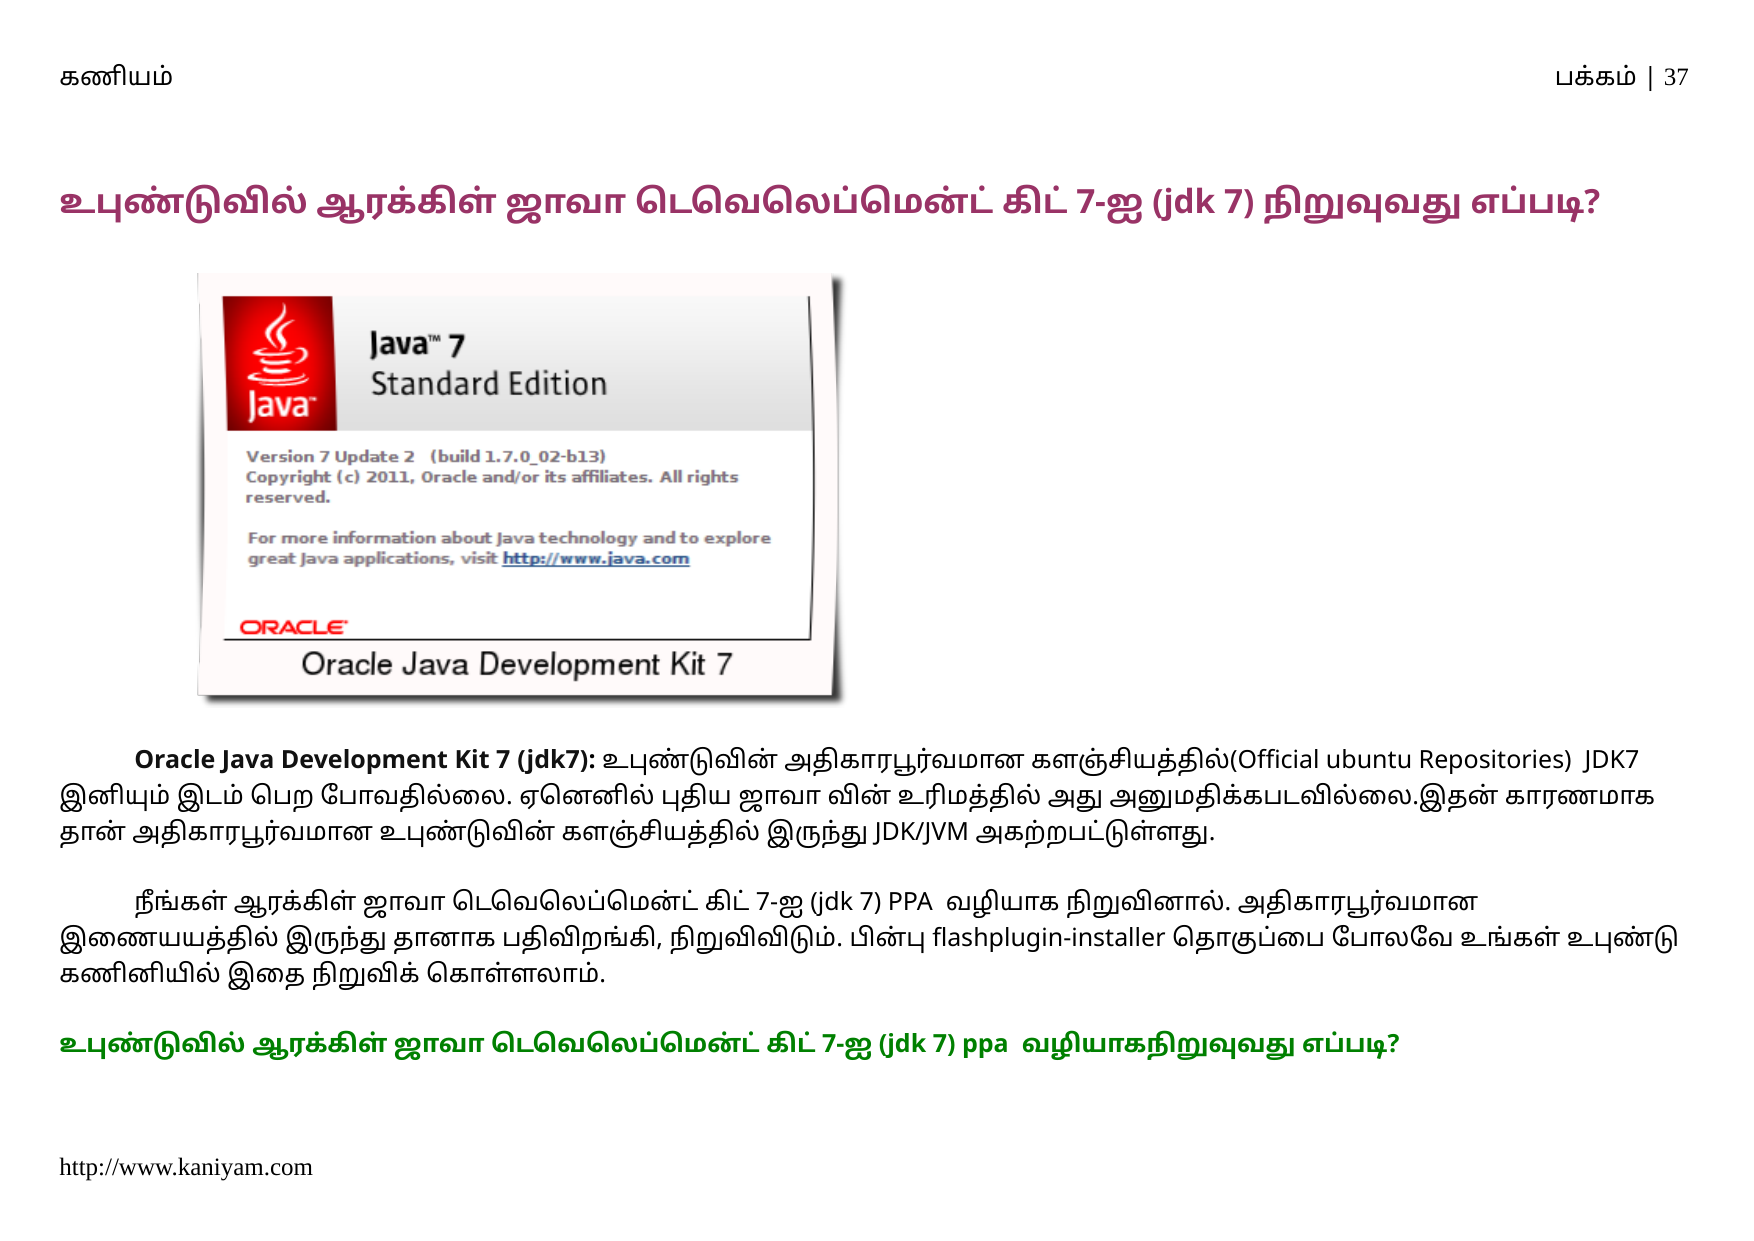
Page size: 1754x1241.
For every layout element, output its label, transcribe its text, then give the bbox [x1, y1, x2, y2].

text நீங்கள் ஆரக்கிள் ஜாவா டெவெலெப்மென்ட் கிட் 7-ஐ (jdk 7) PPA வழியாக நிறுவினால். அதிகாரபூர்வமான இணையயத்தில் இருந்து தானாக பதிவிறங்கி, நிறுவிவிடும். பின்பு flashplugin-installer தொகுப்பை போலவே உங்கள் உபுண்டு கணினியில் இதை நிறுவிக் கொள்ளலாம். [59, 884, 1695, 992]
subtitle உபுண்டுவில் ஆரக்கிள் ஜாவா டெவெலெப்மென்ட் கிட் 7-ஐ (jdk 7) நிறுவுவது எப்படி? [59, 178, 1695, 227]
text உபுண்டுவில் ஆரக்கிள் ஜாவா டெவெலெப்மென்ட் கிட் 7-ஐ (jdk 7) ppa வழியாகநிறுவுவது எப்படி? [59, 1026, 1695, 1062]
text Oracle Java Development Kit 7 (jdk7): உபுண்டுவின் அதிகாரபூர்வமான களஞ்சியத்தில்(Official ubuntu Repositories) JDK7 இனியும் இடம் பெற போவதில்லை. ஏனெனில் புதிய ஜாவா வின் உரிமத்தில் அது அனுமதிக்கபடவில்லை.இதன் காரணமாக தான் அதிகாரபூர்வமான உபுண்டுவின் களஞ்சியத்தில் இருந்து JDK/JVM அகற்றபட்டுள்ளது. [59, 742, 1695, 850]
picture [195, 273, 854, 708]
